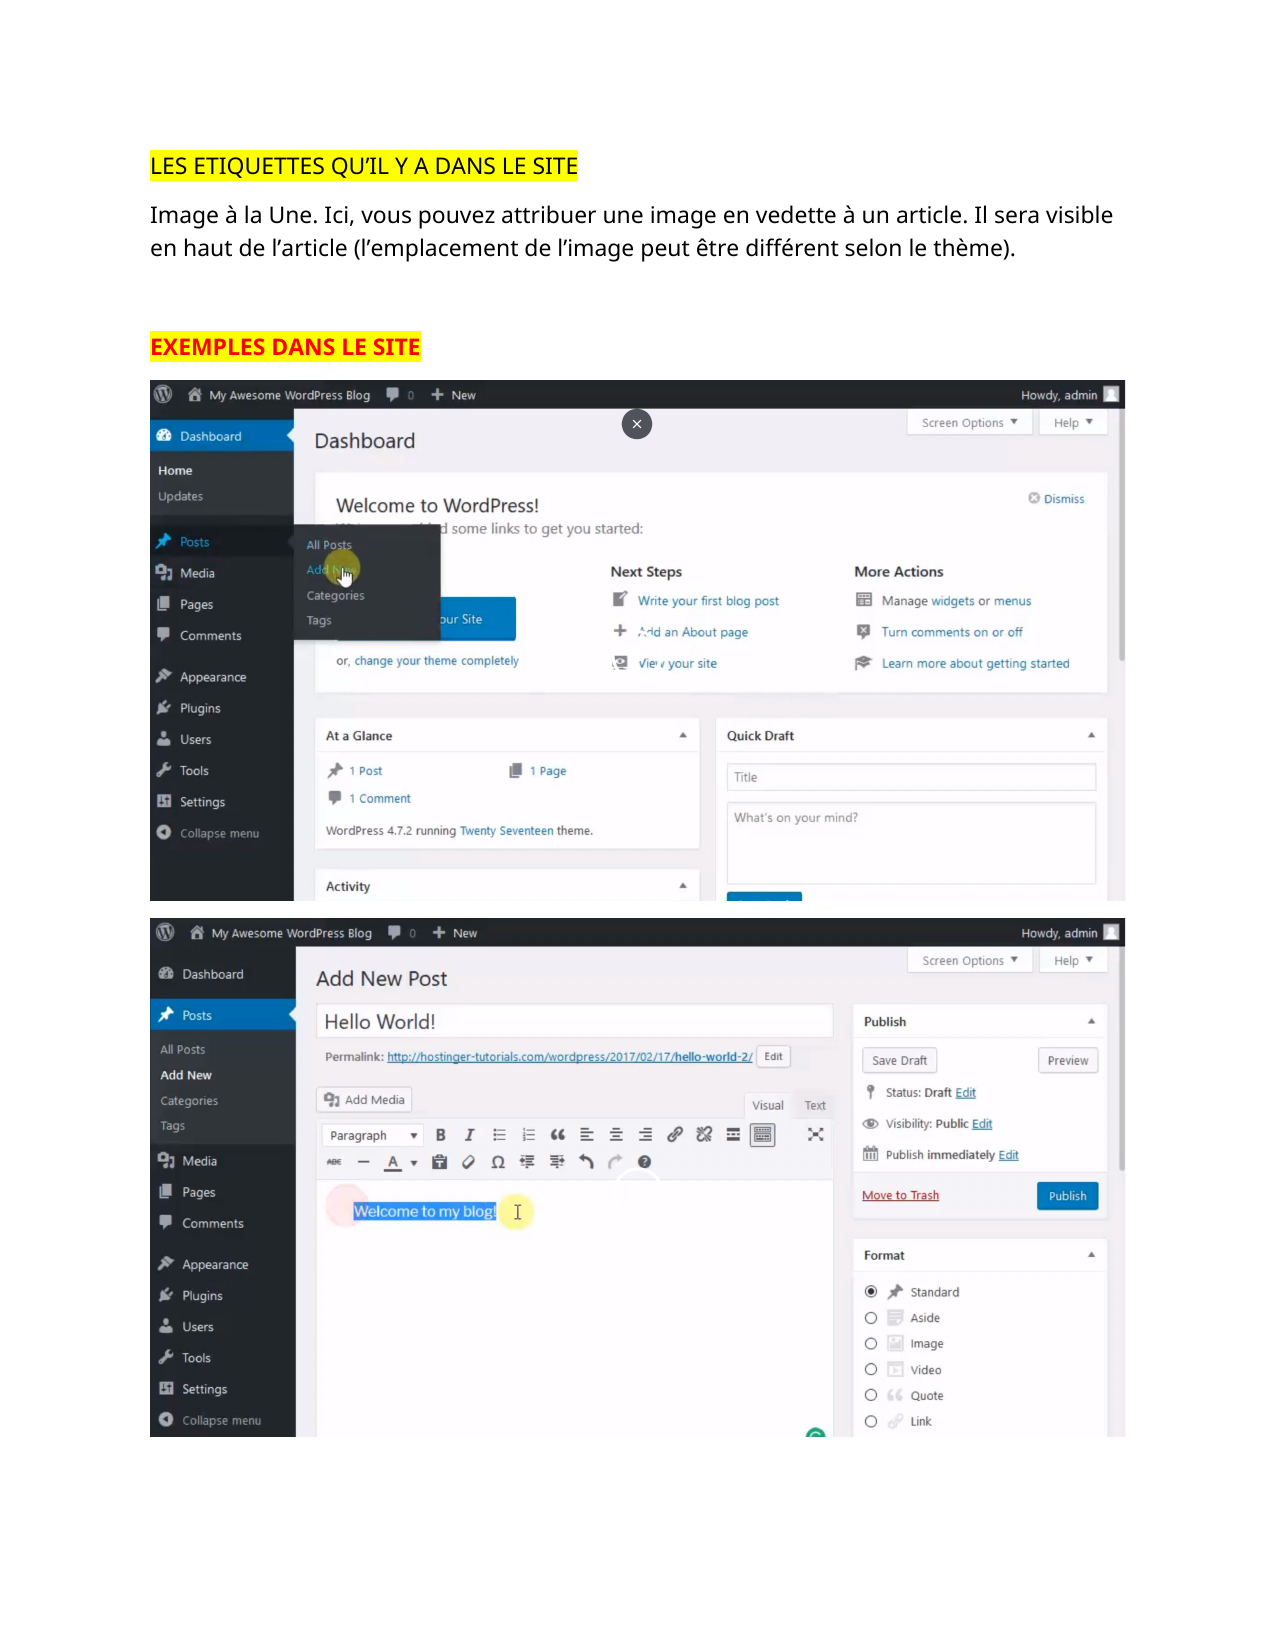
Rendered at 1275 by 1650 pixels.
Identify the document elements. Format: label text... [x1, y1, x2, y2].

text Image à la Une. Ici, vous pouvez attribuer une image en vedette à un article. Il sera visible en haut de l’article (l’emplacement de l’image peut être différent selon le thème). [150, 199, 1125, 263]
text EXEMPLES DANS LE SITE [150, 331, 1125, 362]
text LES ETIQUETTES QU’IL Y A DANS LE SITE [150, 150, 1125, 181]
